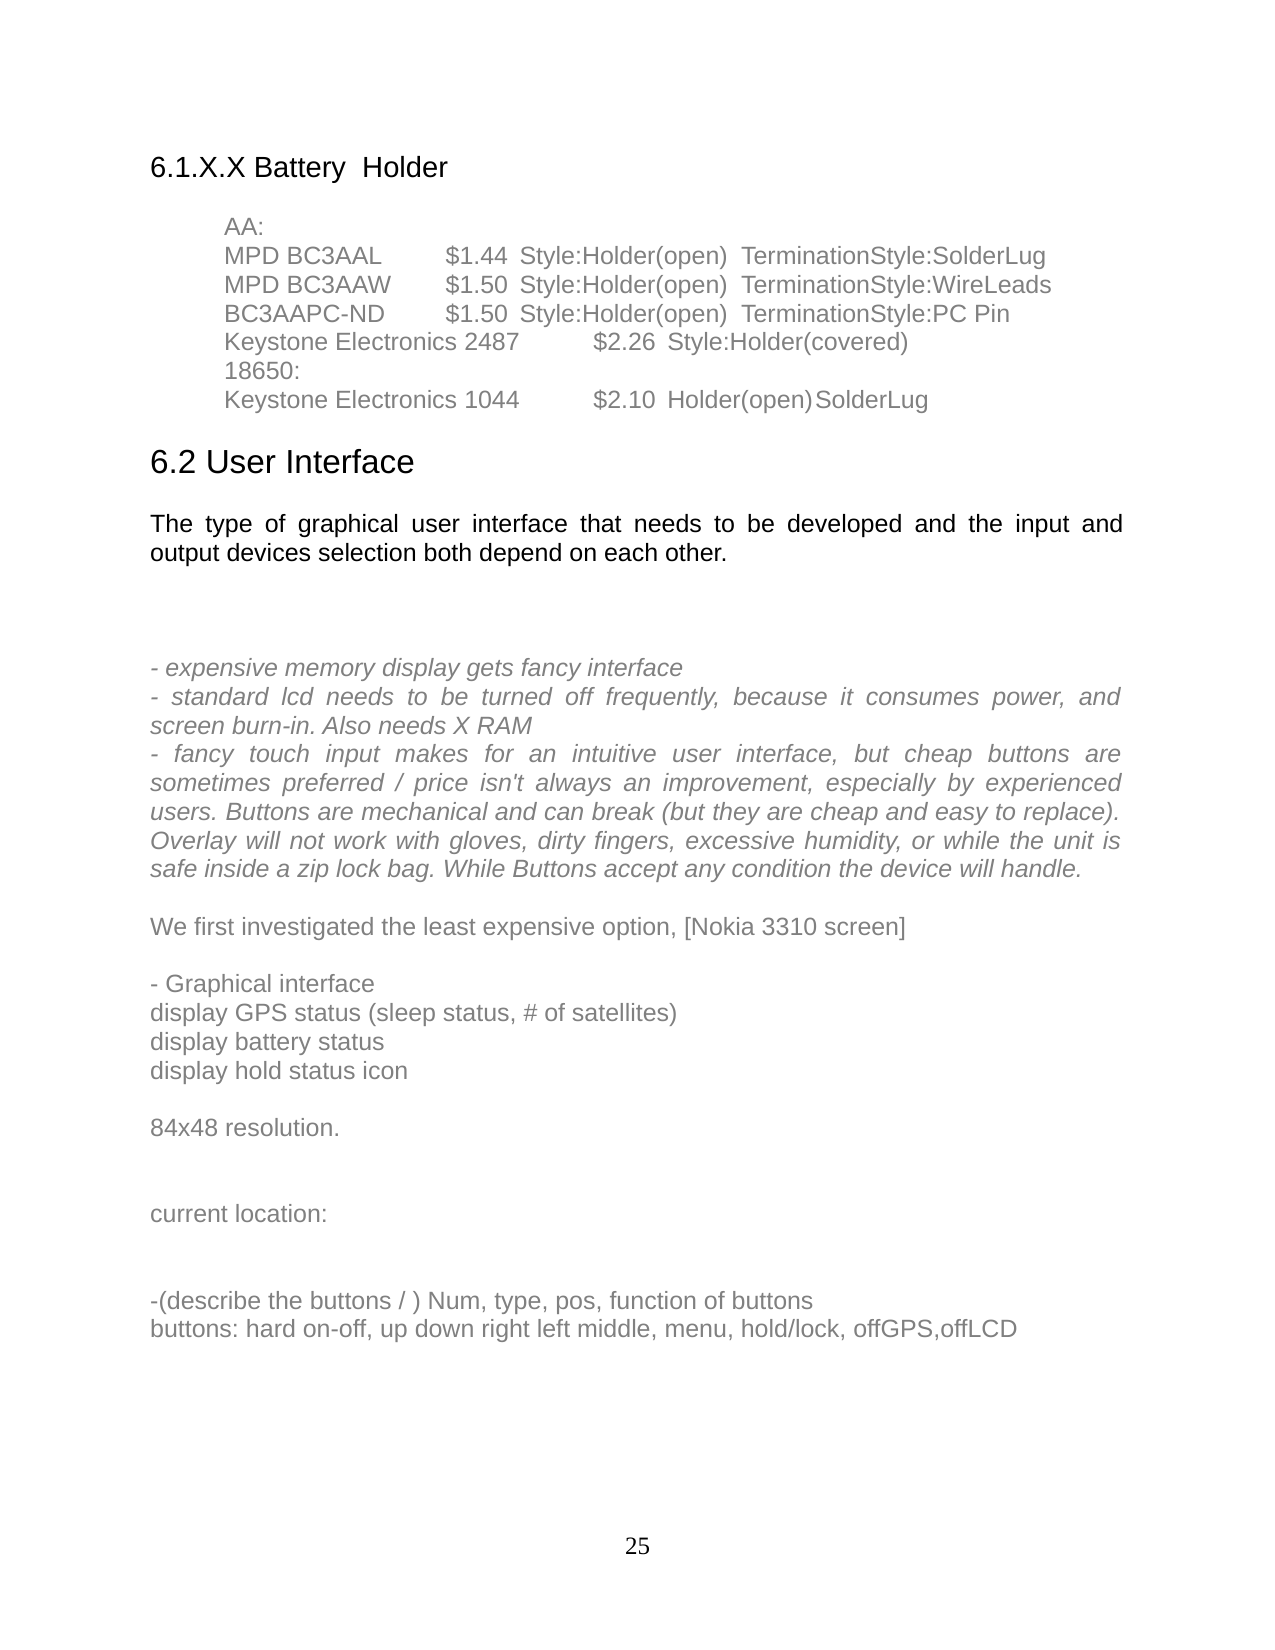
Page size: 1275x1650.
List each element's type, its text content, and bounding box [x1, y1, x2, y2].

text BC3AAPC-ND $1.50 Style:Holder(open) TerminationStyle:PC Pin [150, 298, 1125, 327]
text display hold status icon [150, 1056, 1125, 1084]
text We first investigated the least expensive option, [Nokia 3310 screen] [150, 912, 1125, 941]
text - standard lcd needs to be turned off frequently, because it consumes power, and screen burn-in. Also needs X RAM [150, 682, 1125, 739]
text display battery status [150, 1027, 1125, 1056]
text 6.1.X.X Battery Holder [150, 150, 1125, 183]
text 84x48 resolution. [150, 1113, 1125, 1142]
text display GPS status (sleep status, # of satellites) [150, 998, 1125, 1027]
text MPD BC3AAL $1.44 Style:Holder(open) TerminationStyle:SolderLug [150, 241, 1125, 270]
text -(describe the buttons / ) Num, type, pos, function of buttons [150, 1286, 1125, 1314]
text The type of graphical user interface that needs to be developed and the input and output devices selection both depend on each other. [150, 509, 1125, 567]
text - Graphical interface [150, 969, 1125, 998]
text buttons: hard on-off, up down right left middle, menu, hold/lock, offGPS,offLCD [150, 1314, 1125, 1343]
text - fancy touch input makes for an intuitive user interface, but cheap buttons are sometimes preferred / price isn't always an improvement, especially by experienced users. Buttons are mechanical and can break (but they are cheap and easy to replace). Overlay will not work with gloves, dirty fingers, excessive humidity, or while the unit is safe inside a zip lock bag. While Buttons accept any condition the device will handle. [150, 739, 1125, 883]
text Keystone Electronics 1044 $2.10 Holder(open) SolderLug [150, 385, 1125, 413]
text 6.2 User Interface [150, 442, 1125, 481]
text MPD BC3AAW $1.50 Style:Holder(open) TerminationStyle:WireLeads [150, 270, 1125, 298]
text 18650: [150, 356, 1125, 385]
text AA: [150, 212, 1125, 241]
text current location: [150, 1199, 1125, 1228]
text Keystone Electronics 2487 $2.26 Style:Holder(covered) [150, 327, 1125, 356]
text - expensive memory display gets fancy interface [150, 653, 1125, 682]
